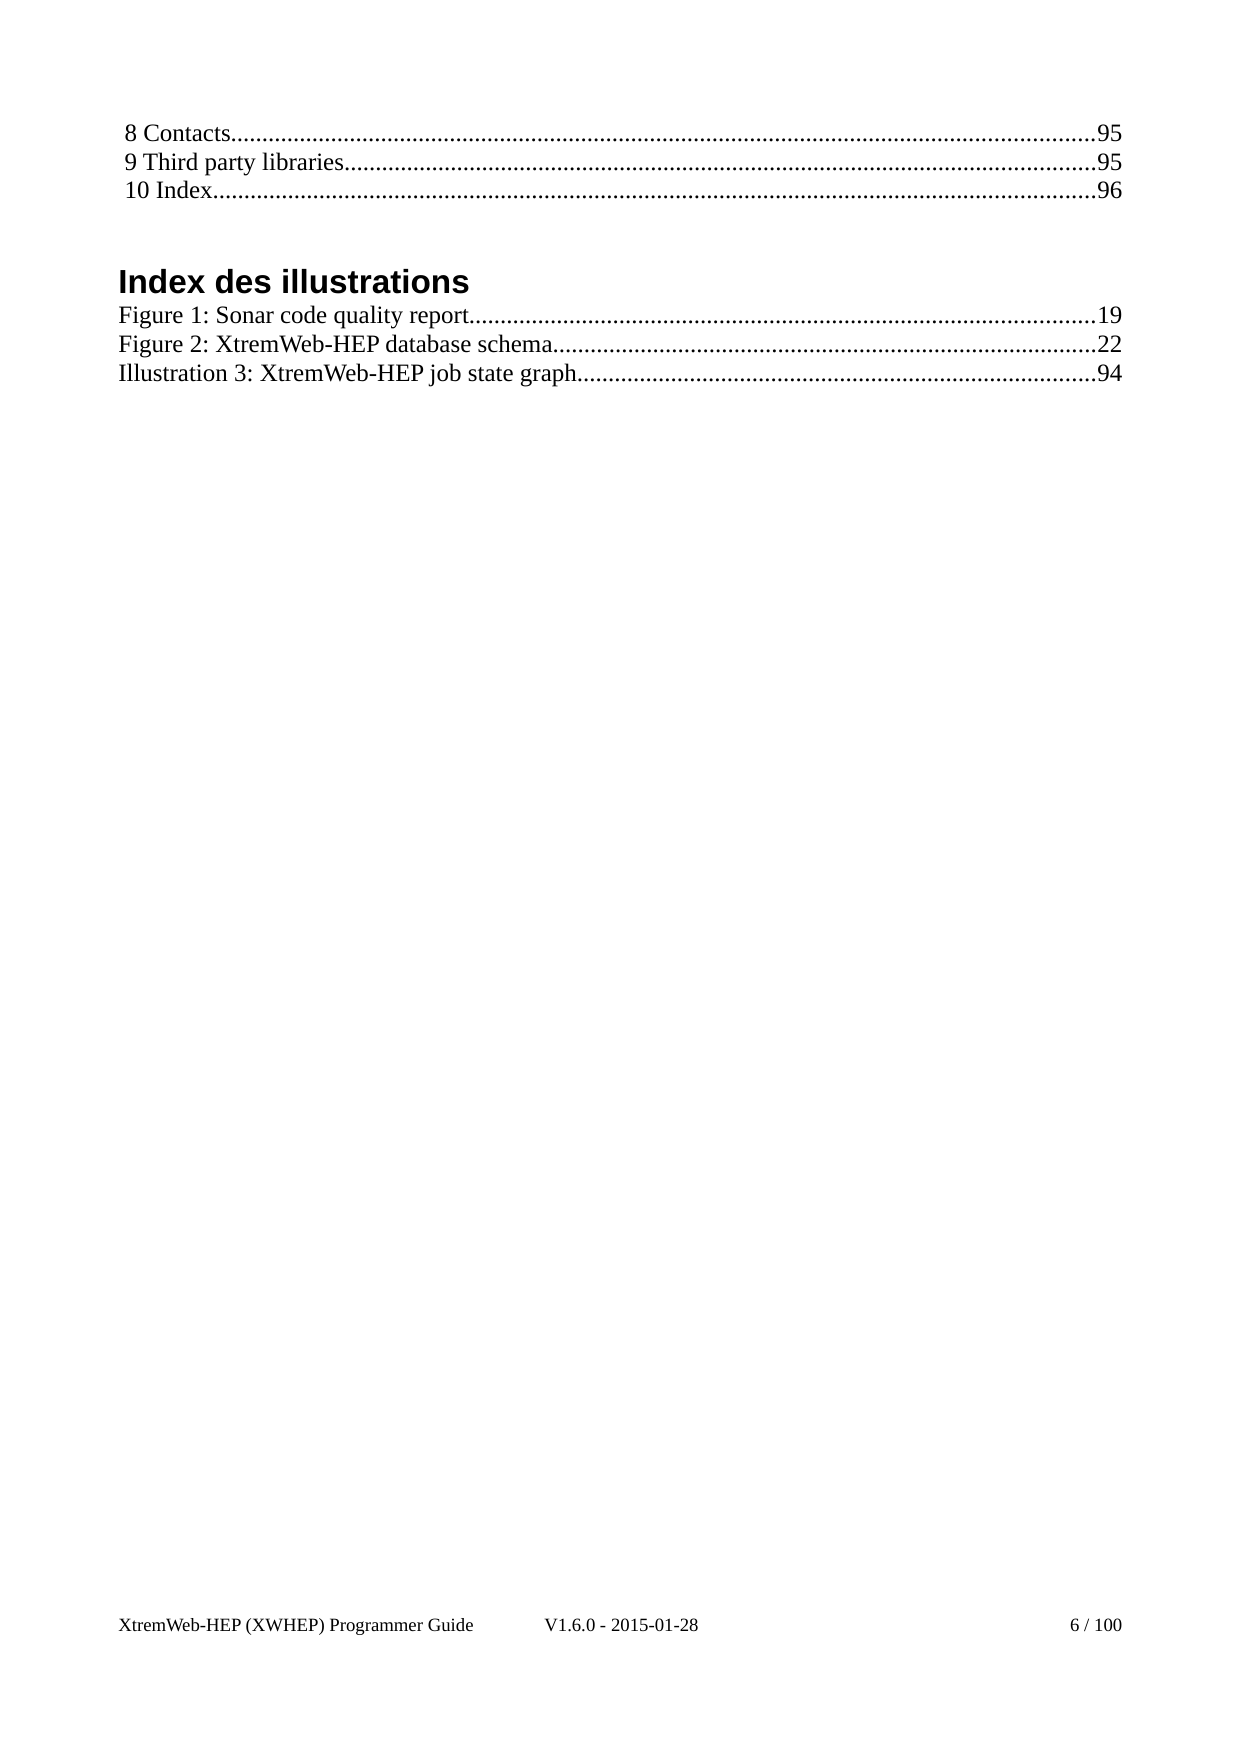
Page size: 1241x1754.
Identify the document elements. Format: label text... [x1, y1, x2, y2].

text 8 Contacts 95 [118, 118, 1122, 147]
text Illustration 3: XtremWeb-HEP job state graph 94 [118, 358, 1122, 387]
text Figure 1: Sonar code quality report 19 [118, 300, 1122, 329]
text Figure 2: XtremWeb-HEP database schema 22 [118, 329, 1122, 358]
text 10 Index 96 [118, 176, 1122, 204]
text 9 Third party libraries 95 [118, 147, 1122, 176]
subtitle Index des illustrations [118, 262, 1122, 300]
